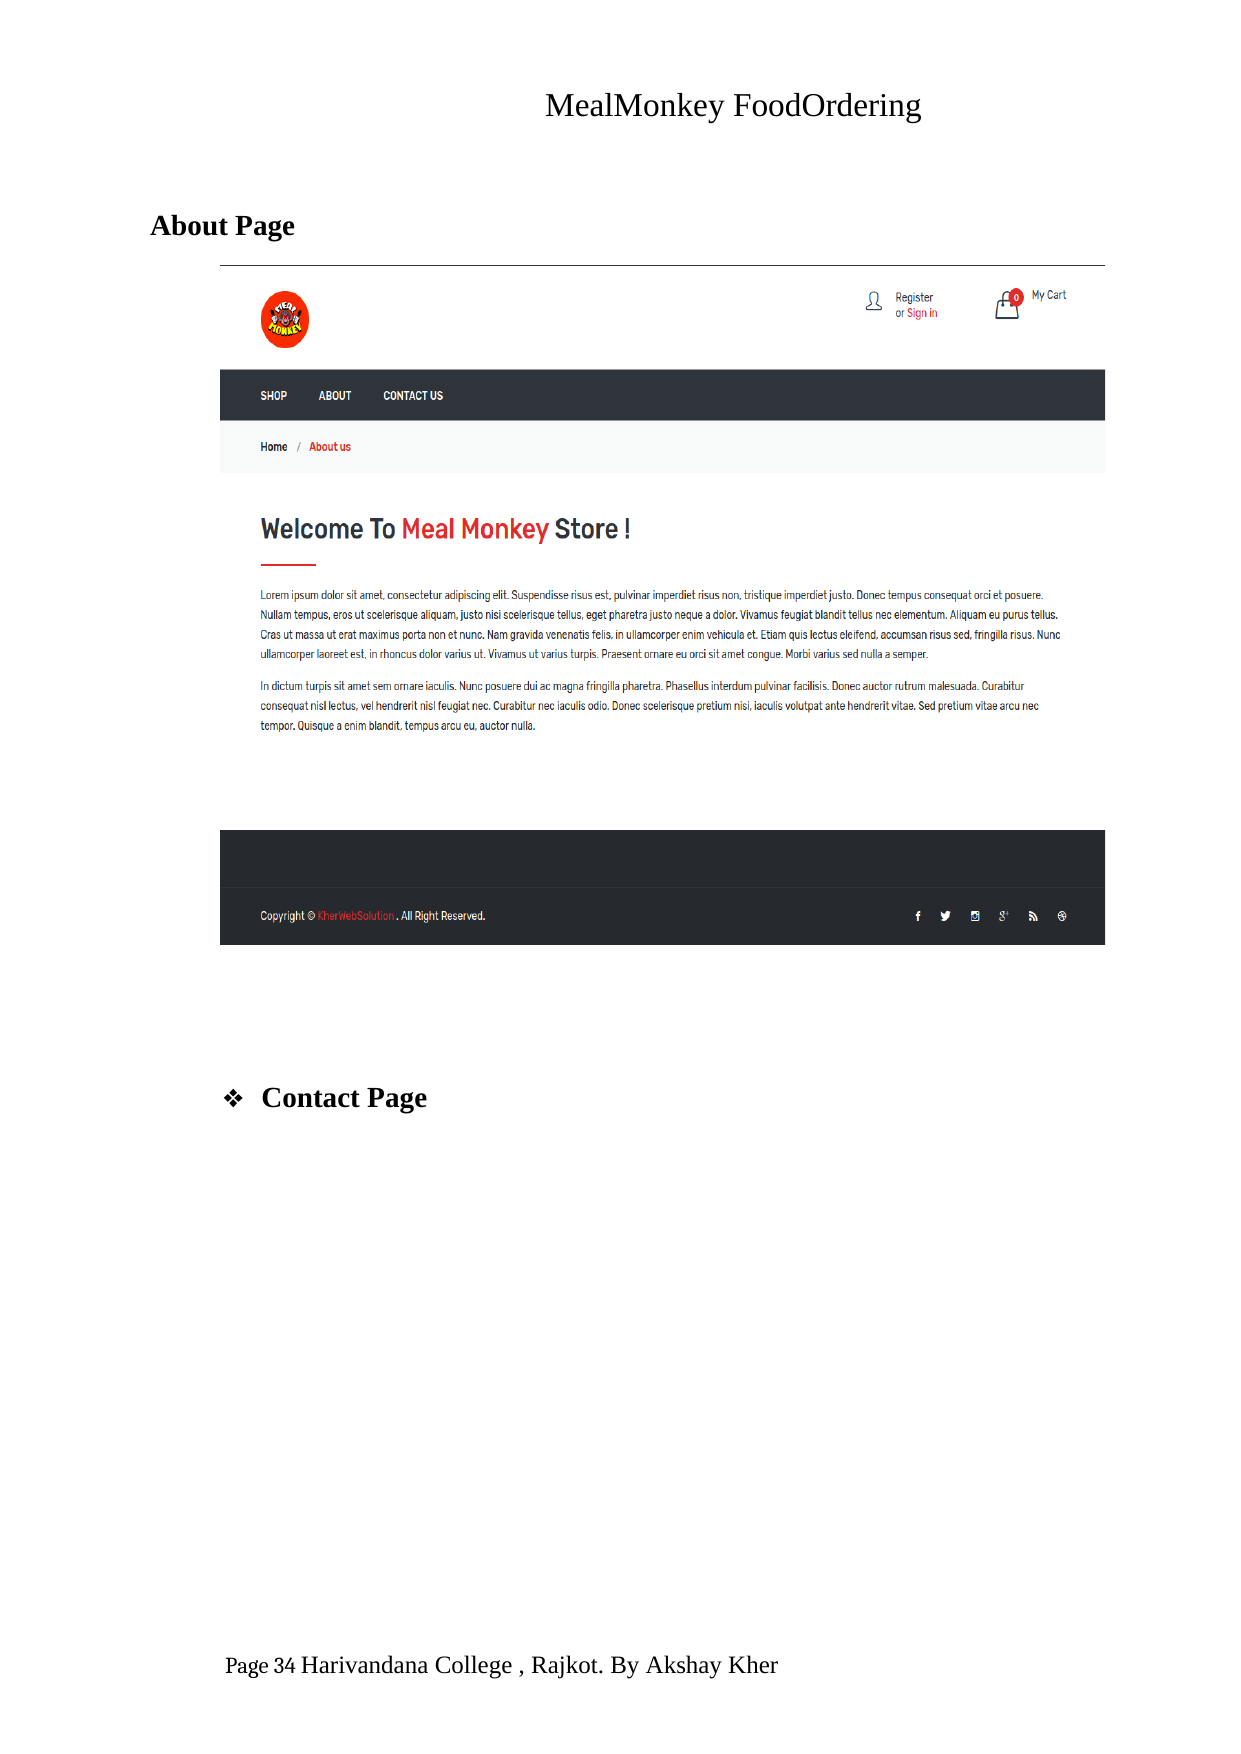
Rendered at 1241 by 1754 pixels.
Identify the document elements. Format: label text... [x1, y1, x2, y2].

picture [220, 265, 1106, 945]
text About Page [150, 208, 408, 241]
list Contact Page [223, 1080, 1214, 1115]
